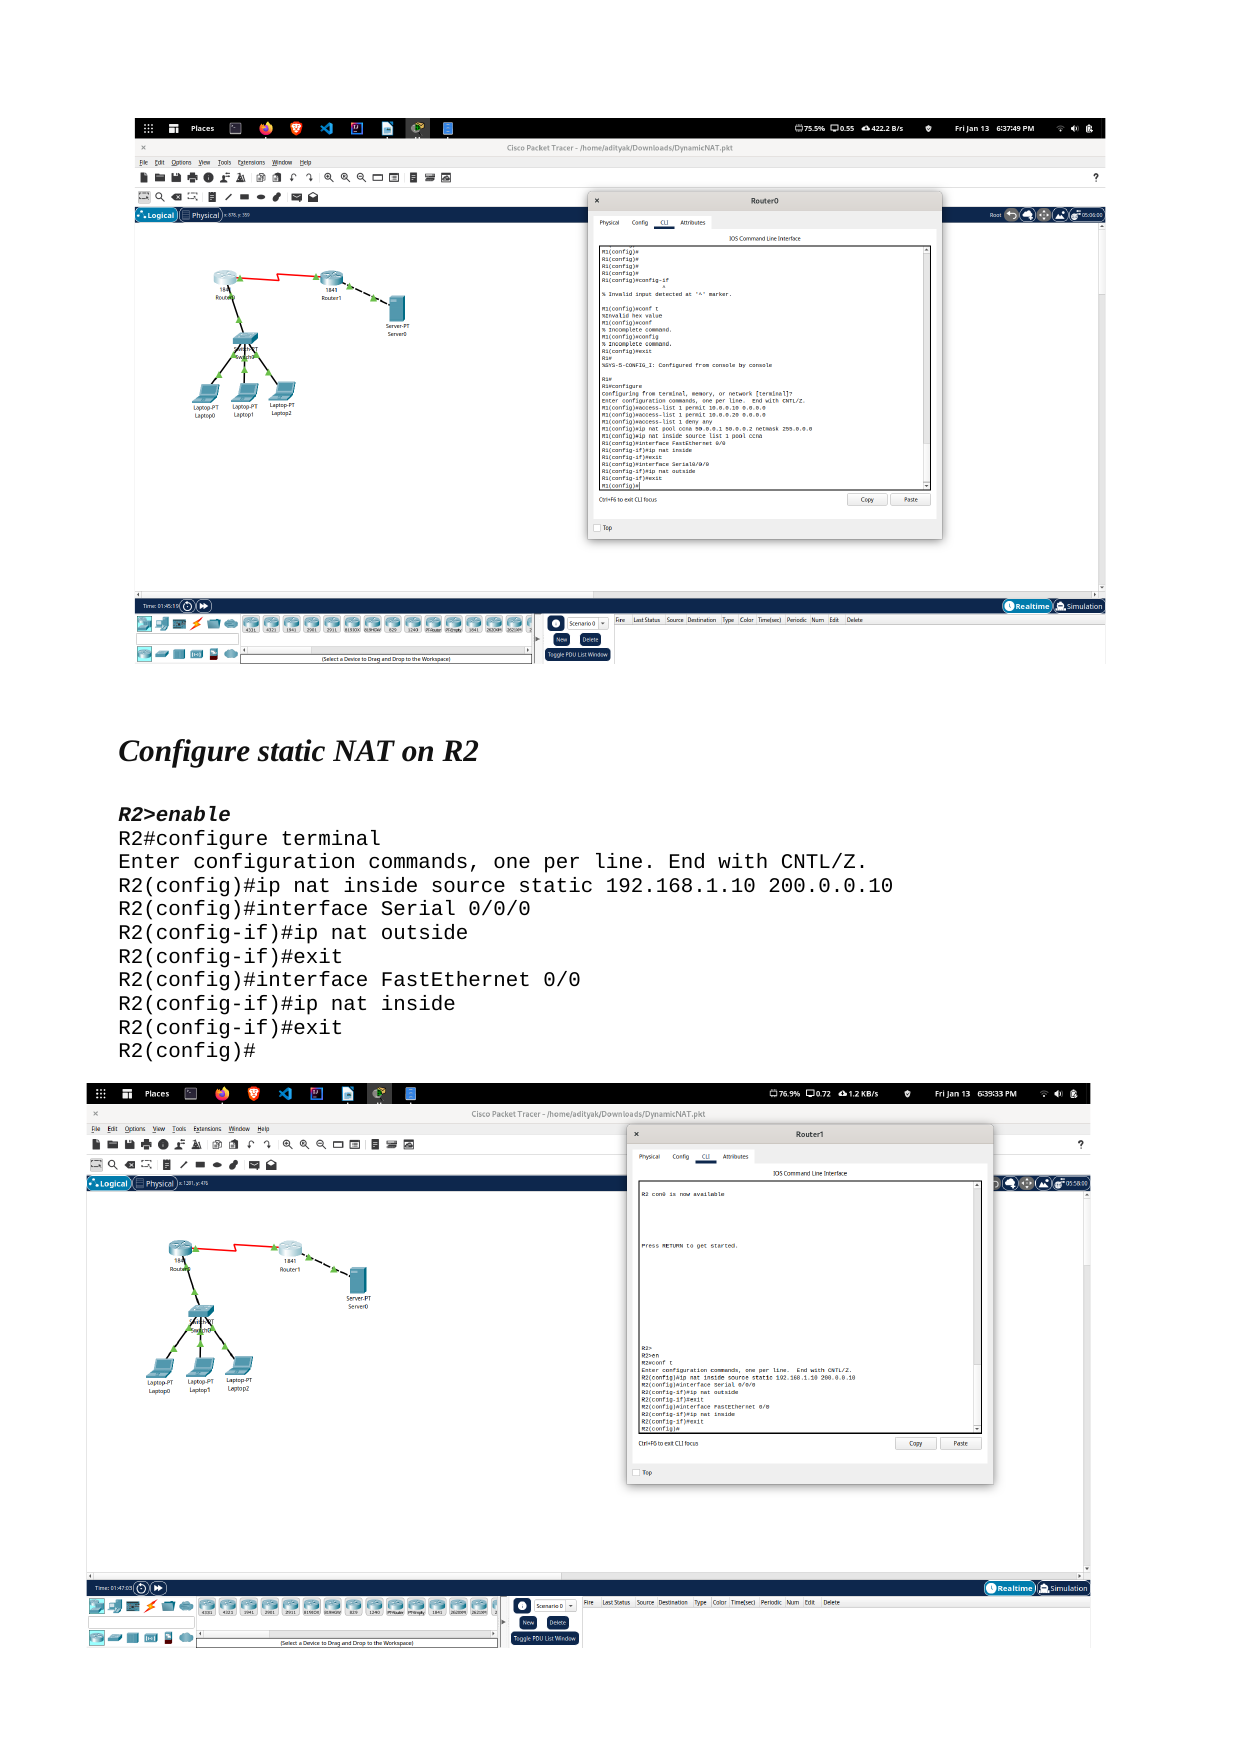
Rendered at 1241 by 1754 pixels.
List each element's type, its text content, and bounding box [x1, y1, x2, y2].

text Enter configuration commands, one per line. End with CNTL/Z. [118, 851, 1122, 875]
text R2(config)# [118, 1040, 1122, 1064]
text R2(config)#ip nat inside source static 192.168.1.10 200.0.0.10 [118, 875, 1122, 898]
text R2(config)#interface Serial 0/0/0 [118, 898, 1122, 922]
picture [86, 1083, 1091, 1648]
text R2(config-if)#exit [118, 1017, 1122, 1040]
text R2(config-if)#exit [118, 946, 1122, 969]
text R2>enable [118, 804, 1122, 827]
text R2(config-if)#ip nat outside [118, 922, 1122, 946]
picture [134, 118, 1106, 664]
text R2(config-if)#ip nat inside [118, 993, 1122, 1017]
text R2#configure terminal [118, 827, 1122, 851]
text R2(config)#interface FastEthernet 0/0 [118, 969, 1122, 993]
subtitle Configure static NAT on R2 [118, 732, 1122, 768]
